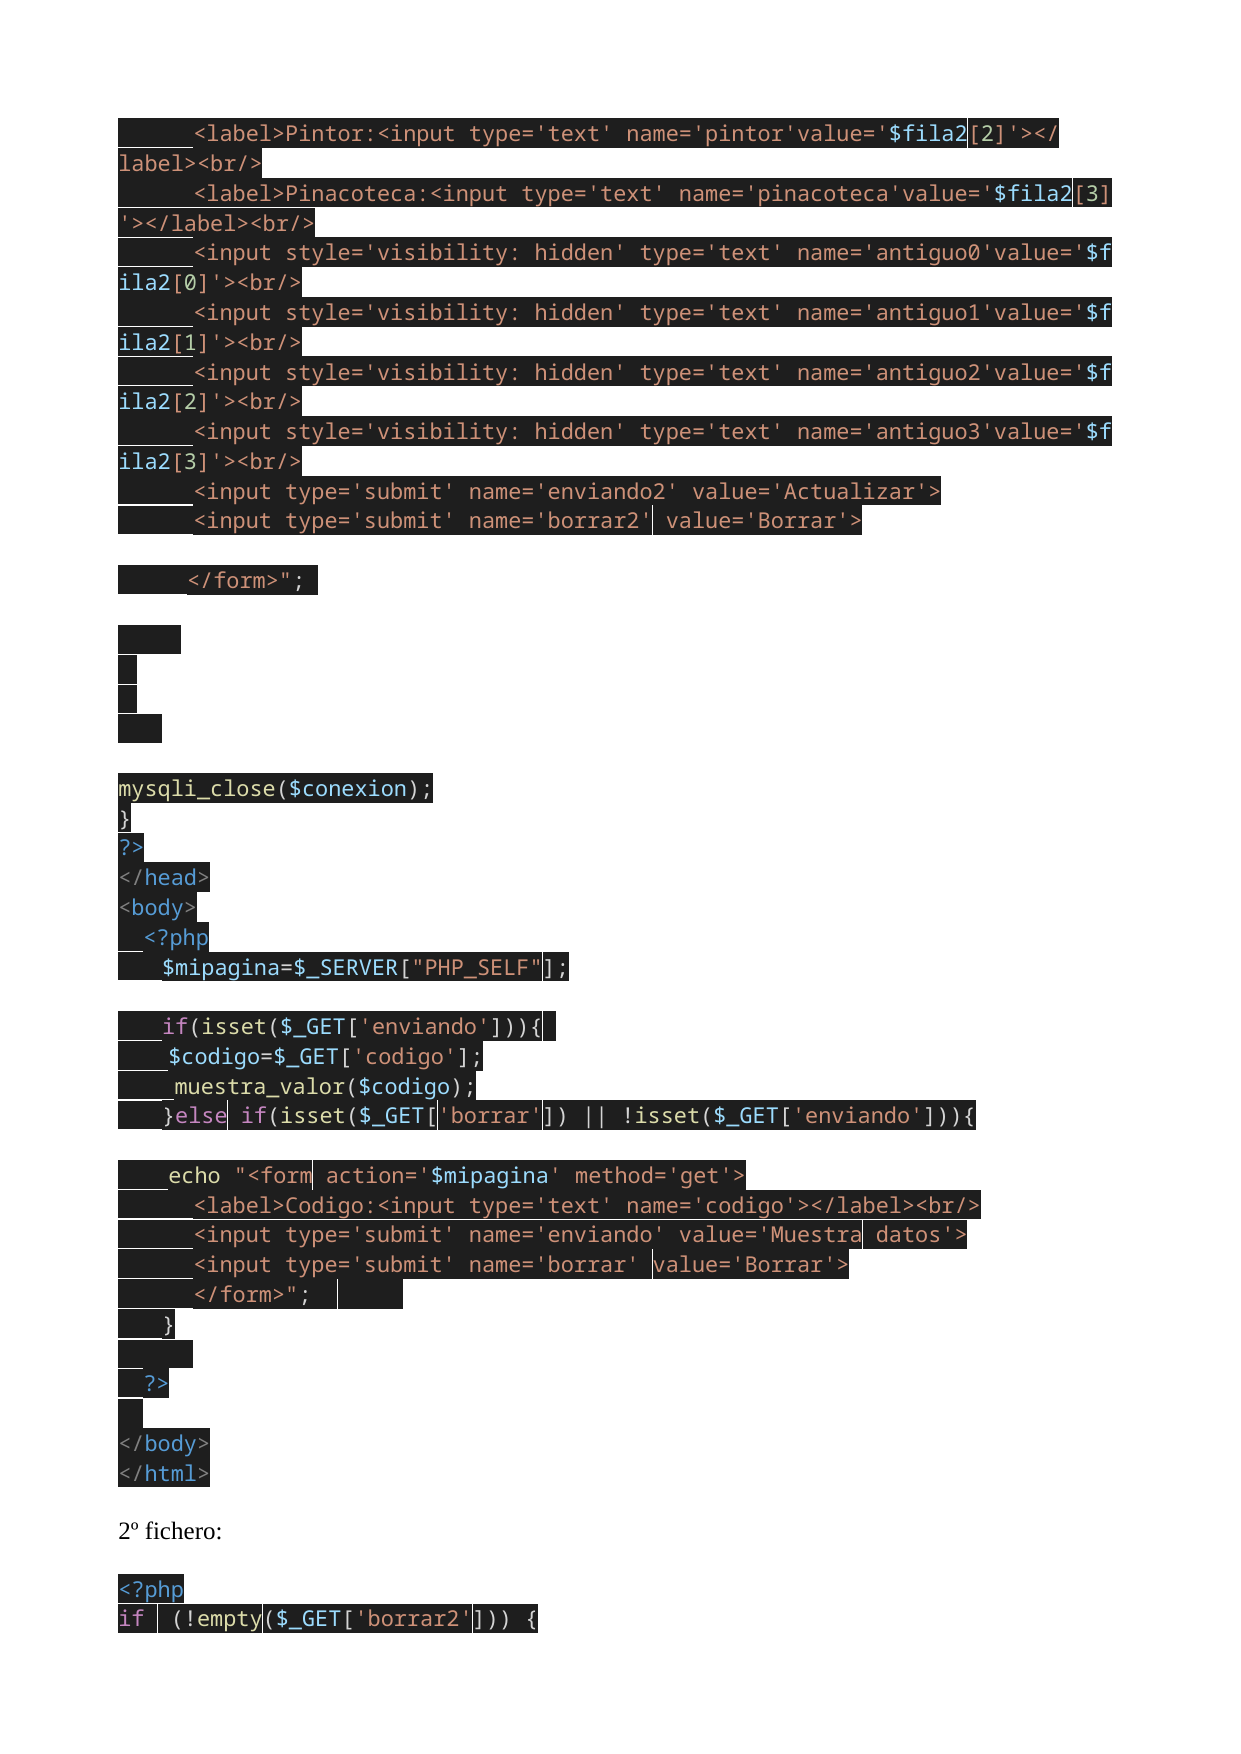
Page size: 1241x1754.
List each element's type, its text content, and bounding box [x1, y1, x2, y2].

text <label>Pinacoteca:<input type='text' name='pinacoteca'value='$fila2[3]'></label><br/> [118, 178, 1122, 237]
text <label>Pintor:<input type='text' name='pintor'value='$fila2[2]'></label><br/> [118, 118, 1122, 178]
text <input style='visibility: hidden' type='text' name='antiguo0'value='$fila2[0]'><br/> [118, 237, 1122, 297]
text </form>"; [118, 1279, 1122, 1309]
text <input type='submit' name='enviando2' value='Actualizar'> [118, 476, 1122, 505]
text <input style='visibility: hidden' type='text' name='antiguo1'value='$fila2[1]'><br/> [118, 297, 1122, 356]
text $mipagina=$_SERVER["PHP_SELF"]; [118, 952, 1122, 981]
text $codigo=$_GET['codigo']; [118, 1041, 1122, 1071]
text </html> [118, 1458, 1122, 1487]
text if(isset($_GET['enviando'])){ [118, 1011, 1122, 1041]
text ?> [118, 832, 1122, 862]
text </form>"; [118, 565, 1122, 595]
text if (!empty($_GET['borrar2'])) { [118, 1603, 1122, 1633]
text </head> [118, 862, 1122, 892]
text <input style='visibility: hidden' type='text' name='antiguo3'value='$fila2[3]'><br/> [118, 416, 1122, 476]
text <input style='visibility: hidden' type='text' name='antiguo2'value='$fila2[2]'><br/> [118, 356, 1122, 416]
text echo "<form action='$mipagina' method='get'> [118, 1160, 1122, 1190]
text <input type='submit' name='borrar' value='Borrar'> [118, 1249, 1122, 1279]
text <label>Codigo:<input type='text' name='codigo'></label><br/> [118, 1190, 1122, 1219]
text <body> [118, 892, 1122, 922]
text 2º fichero: [118, 1516, 1122, 1545]
text } [118, 1309, 1122, 1339]
text <input type='submit' name='enviando' value='Muestra datos'> [118, 1219, 1122, 1249]
text <input type='submit' name='borrar2' value='Borrar'> [118, 505, 1122, 535]
text </body> [118, 1428, 1122, 1458]
text } [118, 803, 1122, 832]
text ?> [118, 1368, 1122, 1398]
text <?php [118, 922, 1122, 952]
text mysqli_close($conexion); [118, 773, 1122, 803]
text <?php [118, 1574, 1122, 1603]
text muestra_valor($codigo); [118, 1071, 1122, 1100]
text }else if(isset($_GET['borrar']) || !isset($_GET['enviando'])){ [118, 1100, 1122, 1130]
